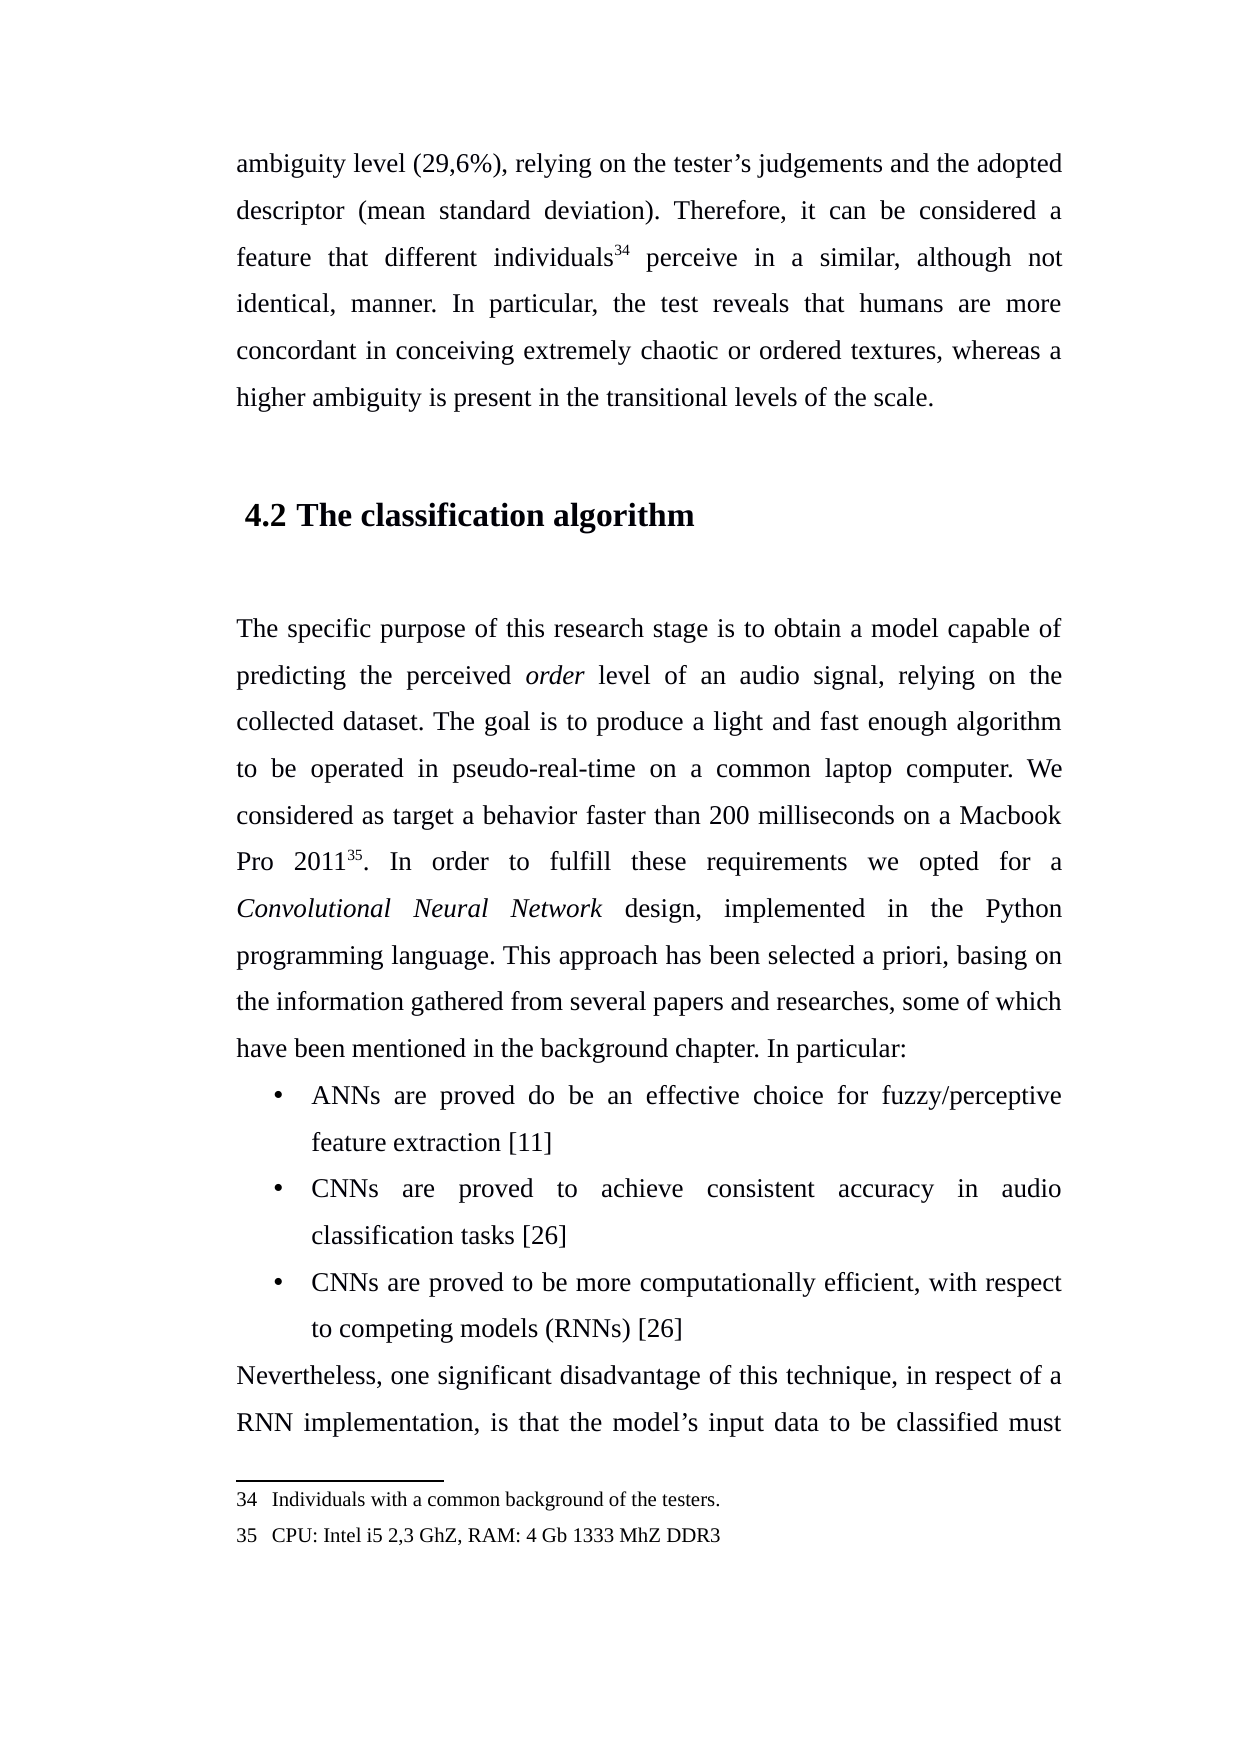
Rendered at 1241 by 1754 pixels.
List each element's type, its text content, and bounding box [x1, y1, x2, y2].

text Nevertheless, one significant disadvantage of this technique, in respect of a RNN implementation, is that the model’s input data to be classified must [236, 1359, 1063, 1437]
text The specific purpose of this research stage is to obtain a model capable of predicting the perceived order level of an audio signal, relying on the collected dataset. The goal is to produce a light and fast enough algorithm to be operated in pseudo-real-time on a common laptop computer. We considered as target a behavior faster than 200 milliseconds on a Macbook Pro 2011. In order to fulfill these requirements we opted for a Convolutional Neural Network design, implemented in the Python programming language. This approach has been selected a priori, basing on the information gathered from several papers and researches, some of which have been mentioned in the background chapter. In particular: [236, 612, 1063, 1063]
text Individuals with a common background of the testers. [236, 1487, 1063, 1511]
subtitle The classification algorithm [236, 495, 1063, 534]
text ambiguity level (29,6%), relying on the tester’s judgements and the adopted descriptor (mean standard deviation). Therefore, it can be considered a feature that different individuals perceive in a similar, although not identical, manner. In particular, the test reveals that humans are more concordant in conceiving extremely chaotic or ordered textures, whereas a higher ambiguity is present in the transitional levels of the scale. [236, 148, 1063, 412]
list CNNs are proved to achieve consistent accuracy in audio classification tasks [26] [274, 1172, 1063, 1250]
list CNNs are proved to be more computationally efficient, with respect to competing models (RNNs) [26] [274, 1266, 1063, 1344]
list ANNs are proved do be an effective choice for fuzzy/perceptive feature extraction [11] [274, 1079, 1063, 1157]
text CPU: Intel i5 2,3 GhZ, RAM: 4 Gb 1333 MhZ DDR3 [236, 1523, 1063, 1547]
